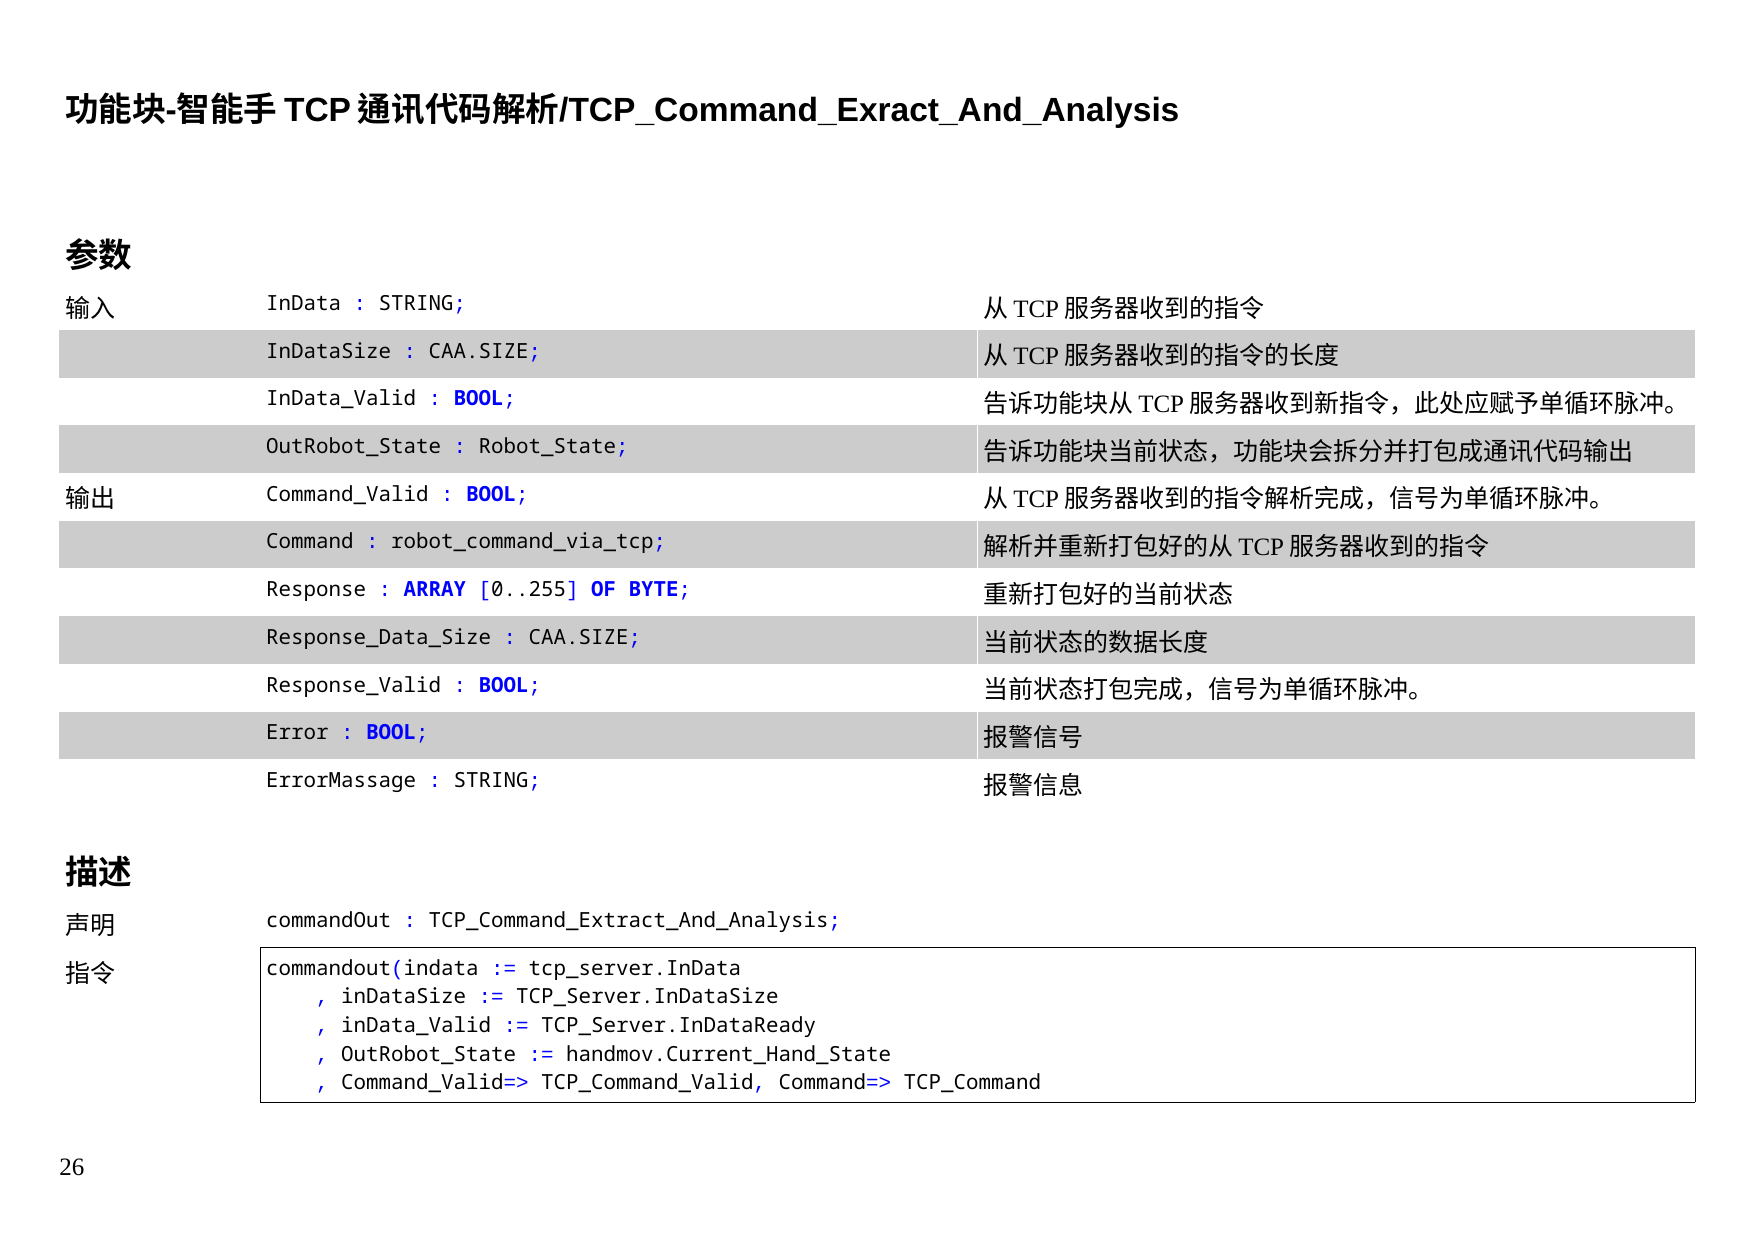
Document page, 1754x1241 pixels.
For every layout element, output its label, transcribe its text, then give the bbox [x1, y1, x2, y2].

table_cell 从TCP服务器收到的指令解析完成，信号为单循环脉冲。 [978, 473, 1695, 521]
table_cell 描述 [59, 807, 1695, 899]
table_cell [59, 425, 260, 473]
table_cell 指令 [59, 947, 260, 1102]
table_cell ErrorMassage : STRING; [260, 759, 977, 807]
table_cell OutRobot_State : Robot_State; [260, 425, 977, 473]
table_cell [59, 150, 1695, 190]
table_cell 当前状态的数据长度 [978, 616, 1695, 664]
table_cell Response_Data_Size : CAA.SIZE; [260, 616, 977, 664]
table_cell [59, 569, 260, 616]
table_cell commandOut : TCP_Command_Extract_And_Analysis; [260, 900, 1695, 947]
table_cell [59, 330, 260, 378]
table_cell Command : robot_command_via_tcp; [260, 521, 977, 568]
table_cell InData_Valid : BOOL; [260, 378, 977, 425]
table_cell 输入 [59, 282, 260, 330]
table_cell Response : ARRAY [0..255] OF BYTE; [260, 569, 977, 616]
table_cell 参数 [59, 190, 1695, 282]
table_cell 从TCP服务器收到的指令 [978, 282, 1695, 330]
table_cell [59, 378, 260, 425]
table_cell InDataSize : CAA.SIZE; [260, 330, 977, 378]
table_cell [59, 521, 260, 568]
table_cell Command_Valid : BOOL; [260, 473, 977, 521]
table_cell 从TCP服务器收到的指令的长度 [978, 330, 1695, 378]
table_cell Response_Valid : BOOL; [260, 664, 977, 712]
table_cell commandout(indata := tcp_server.InData , inDataSize := TCP_Server.InDataSize , inData_Valid := TCP_Server.InDataReady , OutRobot_State := handmov.Current_Hand_State , Command_Valid=> TCP_Command_Valid, Command=> TCP_Command [261, 948, 1695, 1102]
table_header 功能块-智能手TCP通讯代码解析/TCP_Command_Exract_And_Analysis [59, 59, 1695, 149]
table_cell 重新打包好的当前状态 [978, 569, 1695, 616]
table_cell [59, 759, 260, 807]
table_cell 告诉功能块从TCP服务器收到新指令，此处应赋予单循环脉冲。 [978, 378, 1695, 425]
table_cell 当前状态打包完成，信号为单循环脉冲。 [978, 664, 1695, 712]
table_cell 告诉功能块当前状态，功能块会拆分并打包成通讯代码输出 [978, 425, 1695, 473]
table_cell 解析并重新打包好的从TCP服务器收到的指令 [978, 521, 1695, 568]
table_cell InData : STRING; [260, 282, 977, 330]
table_cell 报警信号 [978, 712, 1695, 759]
table_cell [59, 616, 260, 664]
table_cell 声明 [59, 900, 260, 947]
table_cell 输出 [59, 473, 260, 521]
table_cell [59, 664, 260, 712]
table_cell 报警信息 [978, 759, 1695, 807]
table_cell [59, 712, 260, 759]
table_cell Error : BOOL; [260, 712, 977, 759]
